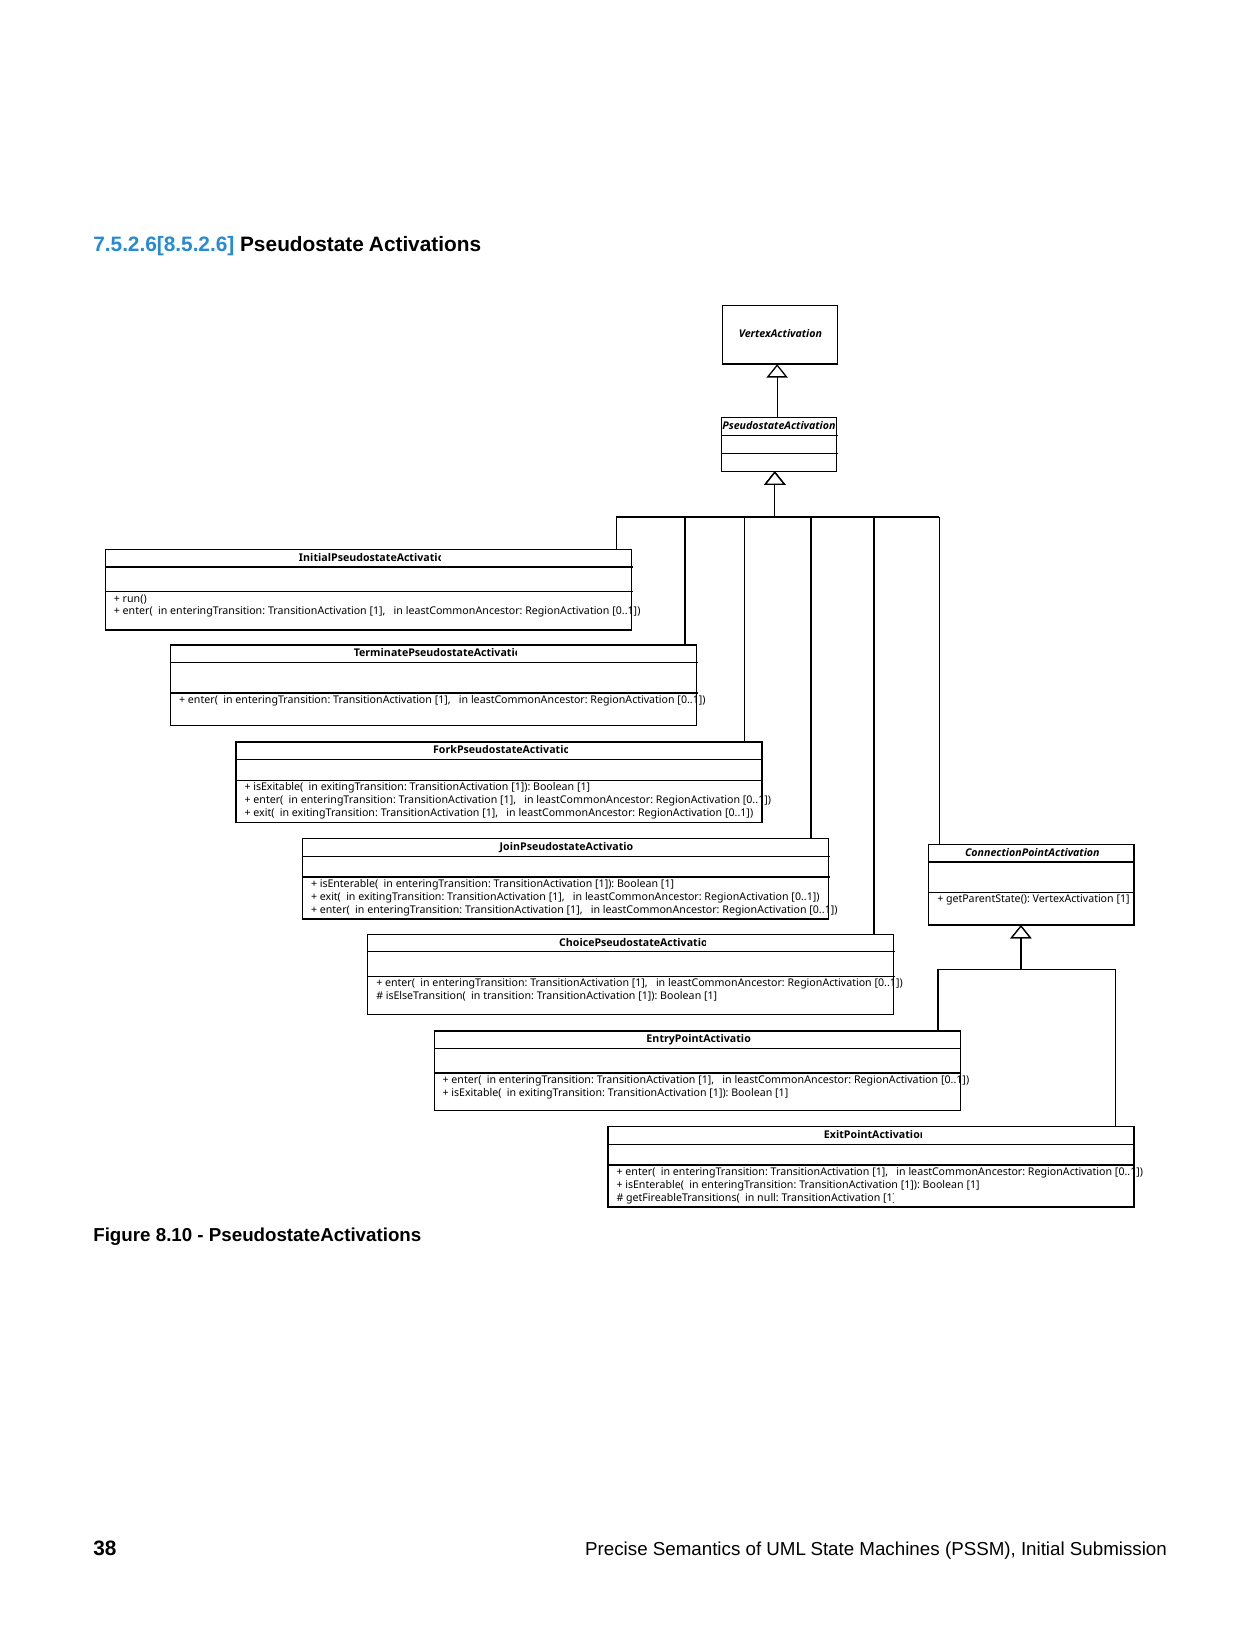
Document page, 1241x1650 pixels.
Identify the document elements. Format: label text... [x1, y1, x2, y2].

text Figure 8.10 - PseudostateActivations [93, 293, 1147, 1245]
subtitle Pseudostate Activations [93, 231, 1164, 256]
